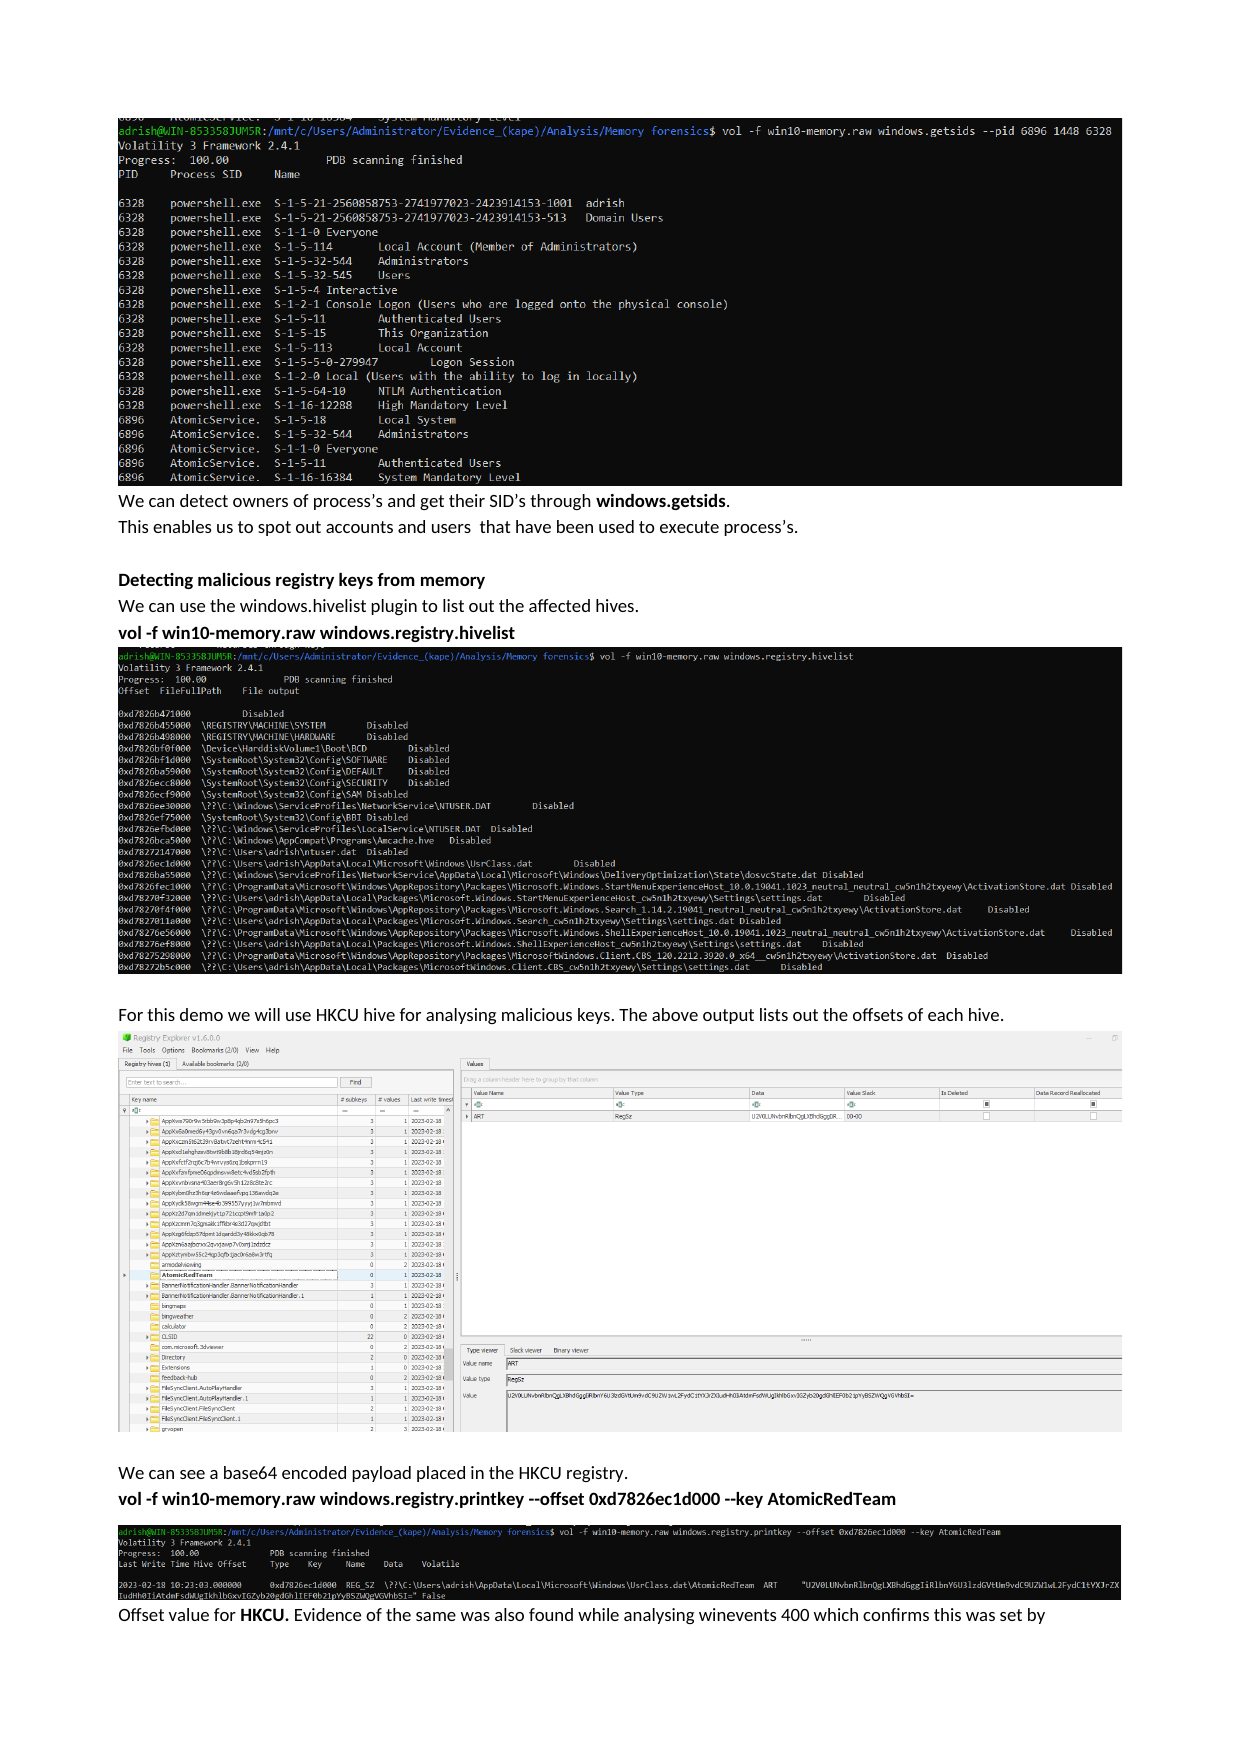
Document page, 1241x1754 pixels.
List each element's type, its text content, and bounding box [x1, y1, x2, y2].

text [118, 1514, 1122, 1525]
text We can use the windows.hivelist plugin to list out the affected hives. [118, 594, 1122, 617]
text Offset value for HKCU. Evidence of the same was also found while analysing winevents 400 which confirms this was set by [118, 1600, 1122, 1626]
text We can detect owners of process’s and get their SID’s through windows.getsids. [118, 486, 1122, 512]
picture [118, 1525, 1123, 1600]
text Detecting malicious registry keys from memory [118, 568, 1122, 591]
text vol -f win10-memory.raw windows.registry.printkey --offset 0xd7826ec1d000 --key AtomicRedTeam [118, 1487, 1122, 1510]
picture [118, 647, 1123, 974]
picture [118, 1029, 1123, 1432]
text This enables us to spot out accounts and users that have been used to execute process’s. [118, 515, 1122, 538]
text We can see a base64 encoded payload placed in the HKCU registry. [118, 1461, 1122, 1484]
text For this demo we will use HKCU hive for analysing malicious keys. The above output lists out the offsets of each hive. [118, 1003, 1122, 1026]
text vol -f win10-memory.raw windows.registry.hivelist [118, 621, 1122, 644]
picture [118, 118, 1123, 486]
